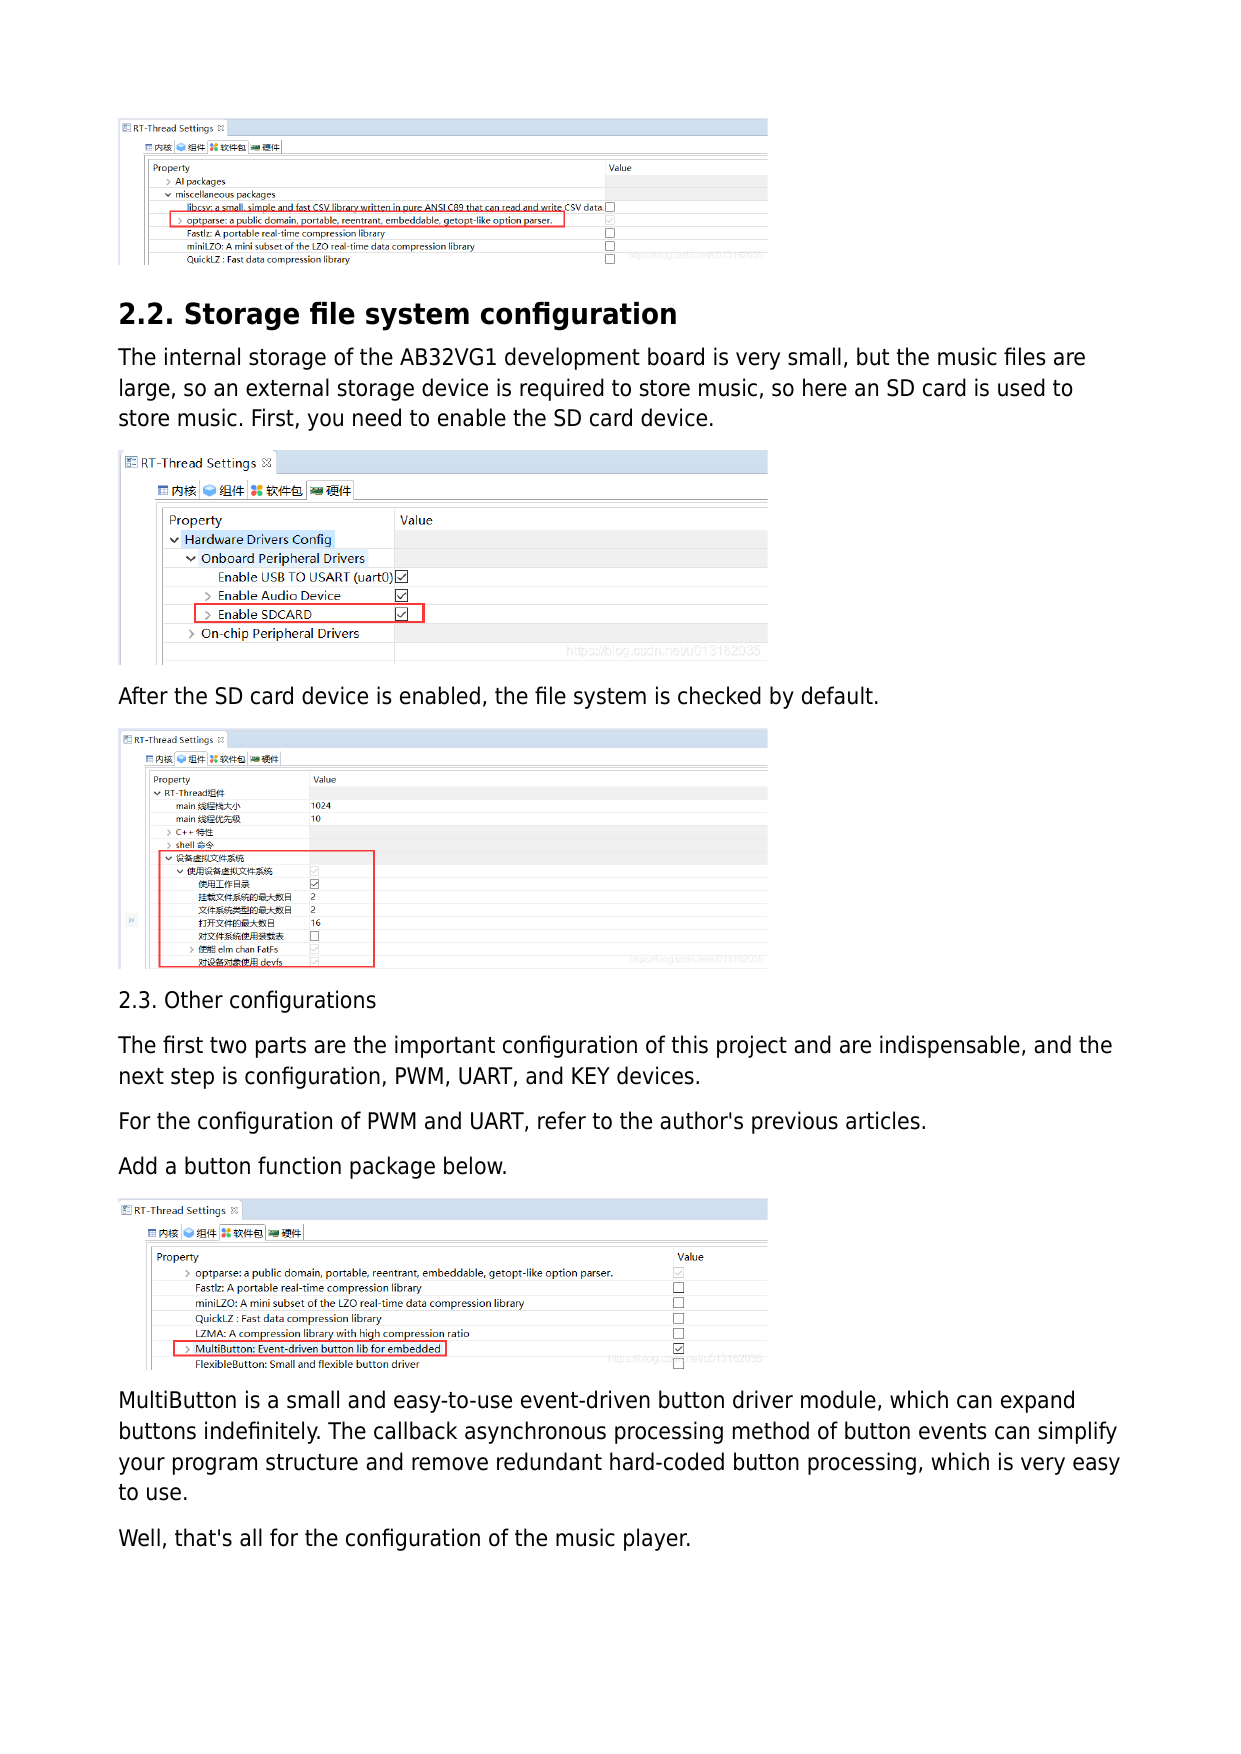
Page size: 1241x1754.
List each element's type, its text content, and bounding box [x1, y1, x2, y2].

text 2.3. Other configurations [118, 987, 1122, 1014]
text Add a button function package below. [118, 1153, 1122, 1180]
picture [118, 728, 768, 969]
picture [118, 450, 768, 665]
text The first two parts are the important configuration of this project and are indispensable, and the next step is configuration, PWM, UART, and KEY devices. [118, 1032, 1122, 1089]
picture [118, 118, 768, 265]
text After the SD card device is enabled, the file system is checked by default. [118, 683, 1122, 710]
text MultiButton is a small and easy-to-use event-driven button driver module, which can expand buttons indefinitely. The callback asynchronous processing method of button events can simplify your program structure and remove redundant hard-coded button processing, which is very easy to use. [118, 1388, 1122, 1506]
subtitle 2.2. Storage file system configuration [118, 298, 1122, 332]
text For the configuration of PWM and UART, refer to the author's previous articles. [118, 1108, 1122, 1135]
picture [118, 1198, 768, 1370]
text Well, that's all for the configuration of the music player. [118, 1525, 1122, 1551]
text The internal storage of the AB32VG1 development board is very small, but the music files are large, so an external storage device is required to store music, so here an SD card is used to store music. First, you need to enable the SD card device. [118, 344, 1122, 432]
